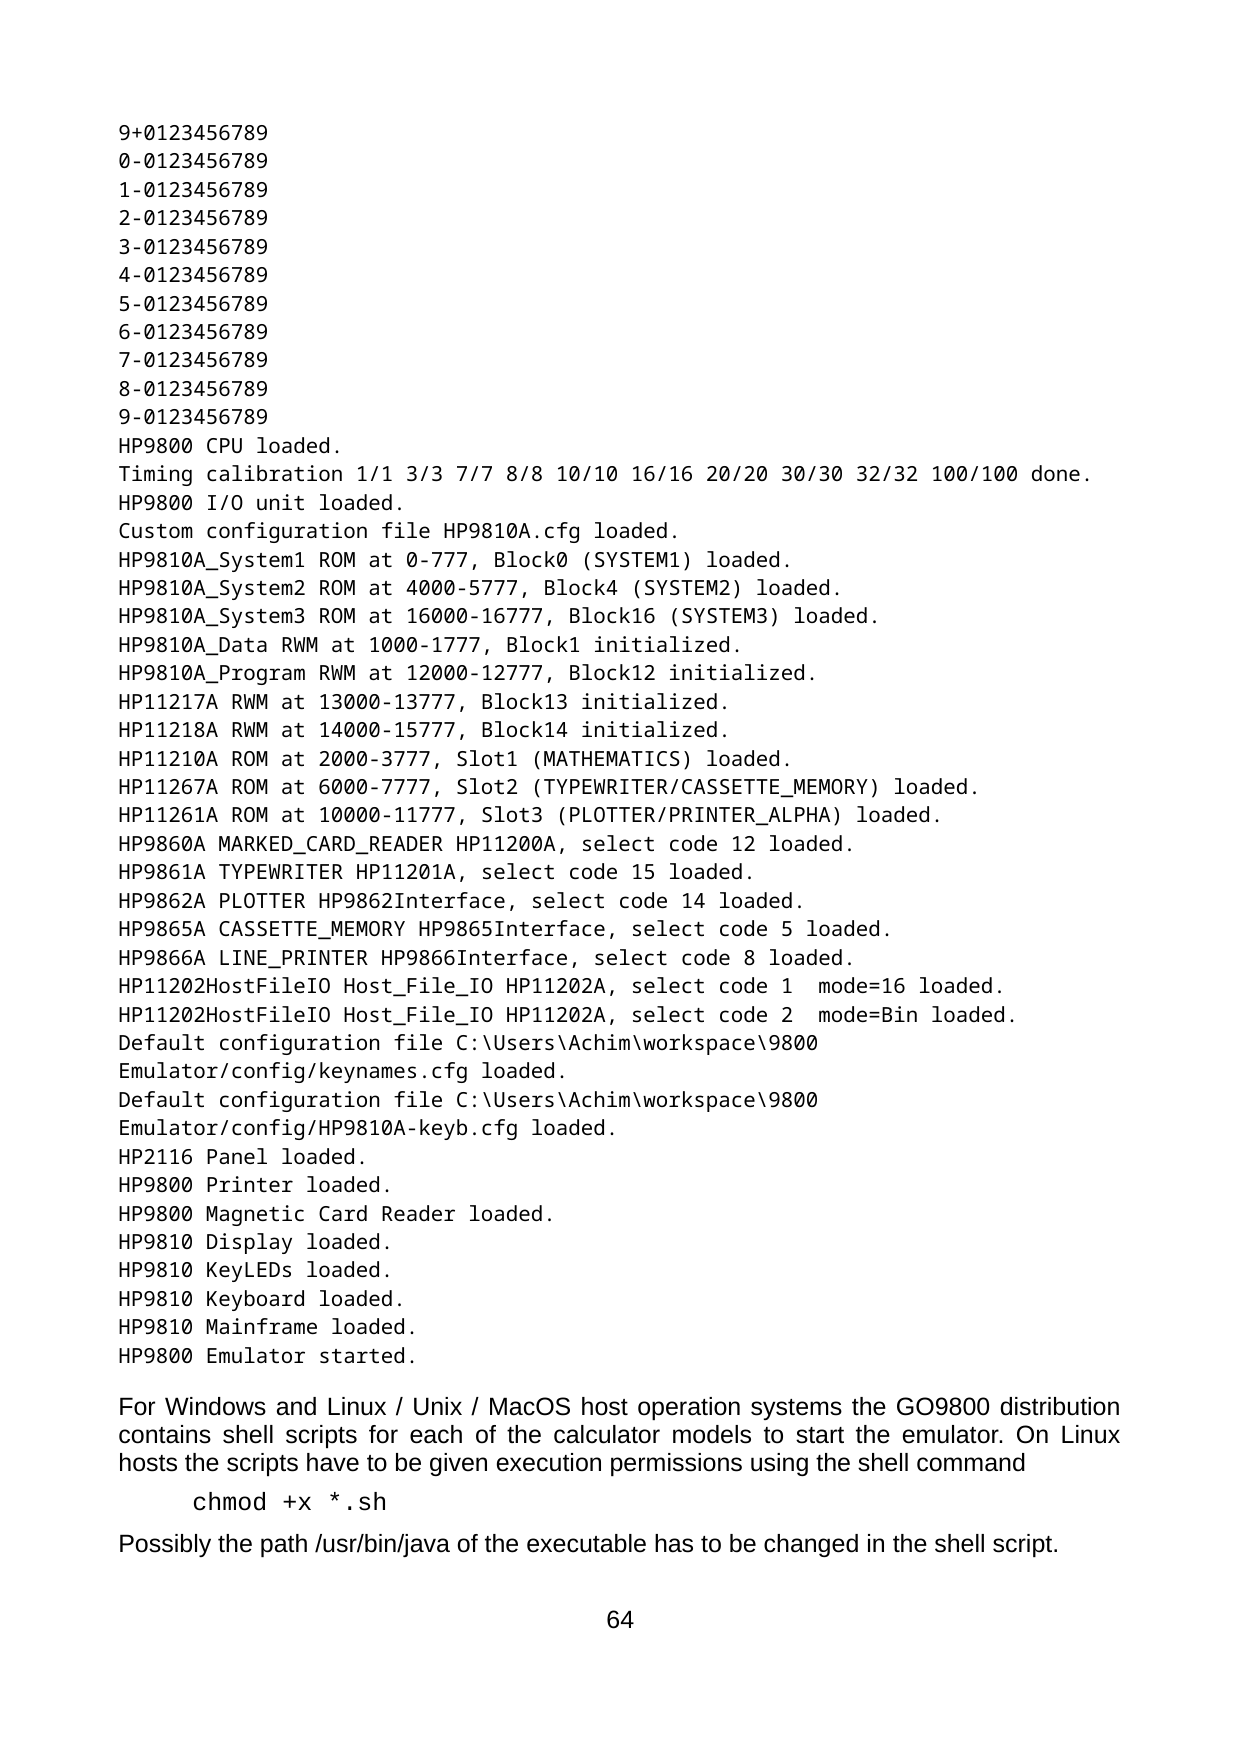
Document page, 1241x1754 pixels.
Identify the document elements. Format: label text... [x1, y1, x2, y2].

text 1-0123456789 [118, 175, 1122, 203]
text HP9865A CASSETTE_MEMORY HP9865Interface, select code 5 loaded. [118, 914, 1122, 943]
text HP9860A MARKED_CARD_READER HP11200A, select code 12 loaded. [118, 829, 1122, 857]
text 4-0123456789 [118, 260, 1122, 289]
text HP11261A ROM at 10000-11777, Slot3 (PLOTTER/PRINTER_ALPHA) loaded. [118, 801, 1122, 829]
text HP9861A TYPEWRITER HP11201A, select code 15 loaded. [118, 857, 1122, 886]
text 8-0123456789 [118, 374, 1122, 402]
text HP9800 Printer loaded. [118, 1170, 1122, 1199]
text 9+0123456789 [118, 118, 1122, 147]
text Timing calibration 1/1 3/3 7/7 8/8 10/10 16/16 20/20 30/30 32/32 100/100 done. [118, 459, 1122, 488]
text HP9800 I/O unit loaded. [118, 488, 1122, 516]
text HP11217A RWM at 13000-13777, Block13 initialized. [118, 687, 1122, 715]
text chmod +x *.sh [118, 1489, 1122, 1518]
text HP11202HostFileIO Host_File_IO HP11202A, select code 1 mode=16 loaded. [118, 971, 1122, 1000]
text HP9810 Display loaded. [118, 1227, 1122, 1256]
text 3-0123456789 [118, 232, 1122, 260]
text 5-0123456789 [118, 289, 1122, 317]
text 9-0123456789 [118, 402, 1122, 431]
text Default configuration file C:\Users\Achim\workspace\9800 Emulator/config/HP9810A-keyb.cfg loaded. [118, 1085, 1122, 1142]
text 7-0123456789 [118, 346, 1122, 374]
text Default configuration file C:\Users\Achim\workspace\9800 Emulator/config/keynames.cfg loaded. [118, 1028, 1122, 1085]
text HP9800 Emulator started. [118, 1341, 1122, 1369]
text HP11267A ROM at 6000-7777, Slot2 (TYPEWRITER/CASSETTE_MEMORY) loaded. [118, 772, 1122, 801]
text HP9862A PLOTTER HP9862Interface, select code 14 loaded. [118, 886, 1122, 914]
text Custom configuration file HP9810A.cfg loaded. [118, 516, 1122, 545]
text HP9810A_System3 ROM at 16000-16777, Block16 (SYSTEM3) loaded. [118, 602, 1122, 630]
text HP9800 Magnetic Card Reader loaded. [118, 1199, 1122, 1227]
text Possibly the path /usr/bin/java of the executable has to be changed in the shell script. [118, 1530, 1122, 1558]
text HP9810 Mainframe loaded. [118, 1312, 1122, 1341]
text HP11218A RWM at 14000-15777, Block14 initialized. [118, 715, 1122, 744]
text 2-0123456789 [118, 203, 1122, 232]
text 0-0123456789 [118, 147, 1122, 175]
text HP2116 Panel loaded. [118, 1142, 1122, 1170]
text HP9810A_System1 ROM at 0-777, Block0 (SYSTEM1) loaded. [118, 545, 1122, 573]
text HP9810 Keyboard loaded. [118, 1284, 1122, 1312]
text HP9800 CPU loaded. [118, 431, 1122, 459]
text HP11202HostFileIO Host_File_IO HP11202A, select code 2 mode=Bin loaded. [118, 1000, 1122, 1028]
text HP9810 KeyLEDs loaded. [118, 1256, 1122, 1284]
text HP9810A_System2 ROM at 4000-5777, Block4 (SYSTEM2) loaded. [118, 573, 1122, 602]
text HP9810A_Data RWM at 1000-1777, Block1 initialized. [118, 630, 1122, 658]
text HP9810A_Program RWM at 12000-12777, Block12 initialized. [118, 658, 1122, 687]
text HP11210A ROM at 2000-3777, Slot1 (MATHEMATICS) loaded. [118, 744, 1122, 772]
text HP9866A LINE_PRINTER HP9866Interface, select code 8 loaded. [118, 943, 1122, 971]
text 6-0123456789 [118, 317, 1122, 346]
text For Windows and Linux / Unix / MacOS host operation systems the GO9800 distribution contains shell scripts for each of the calculator models to start the emulator. On Linux hosts the scripts have to be given execution permissions using the shell command [118, 1393, 1122, 1477]
